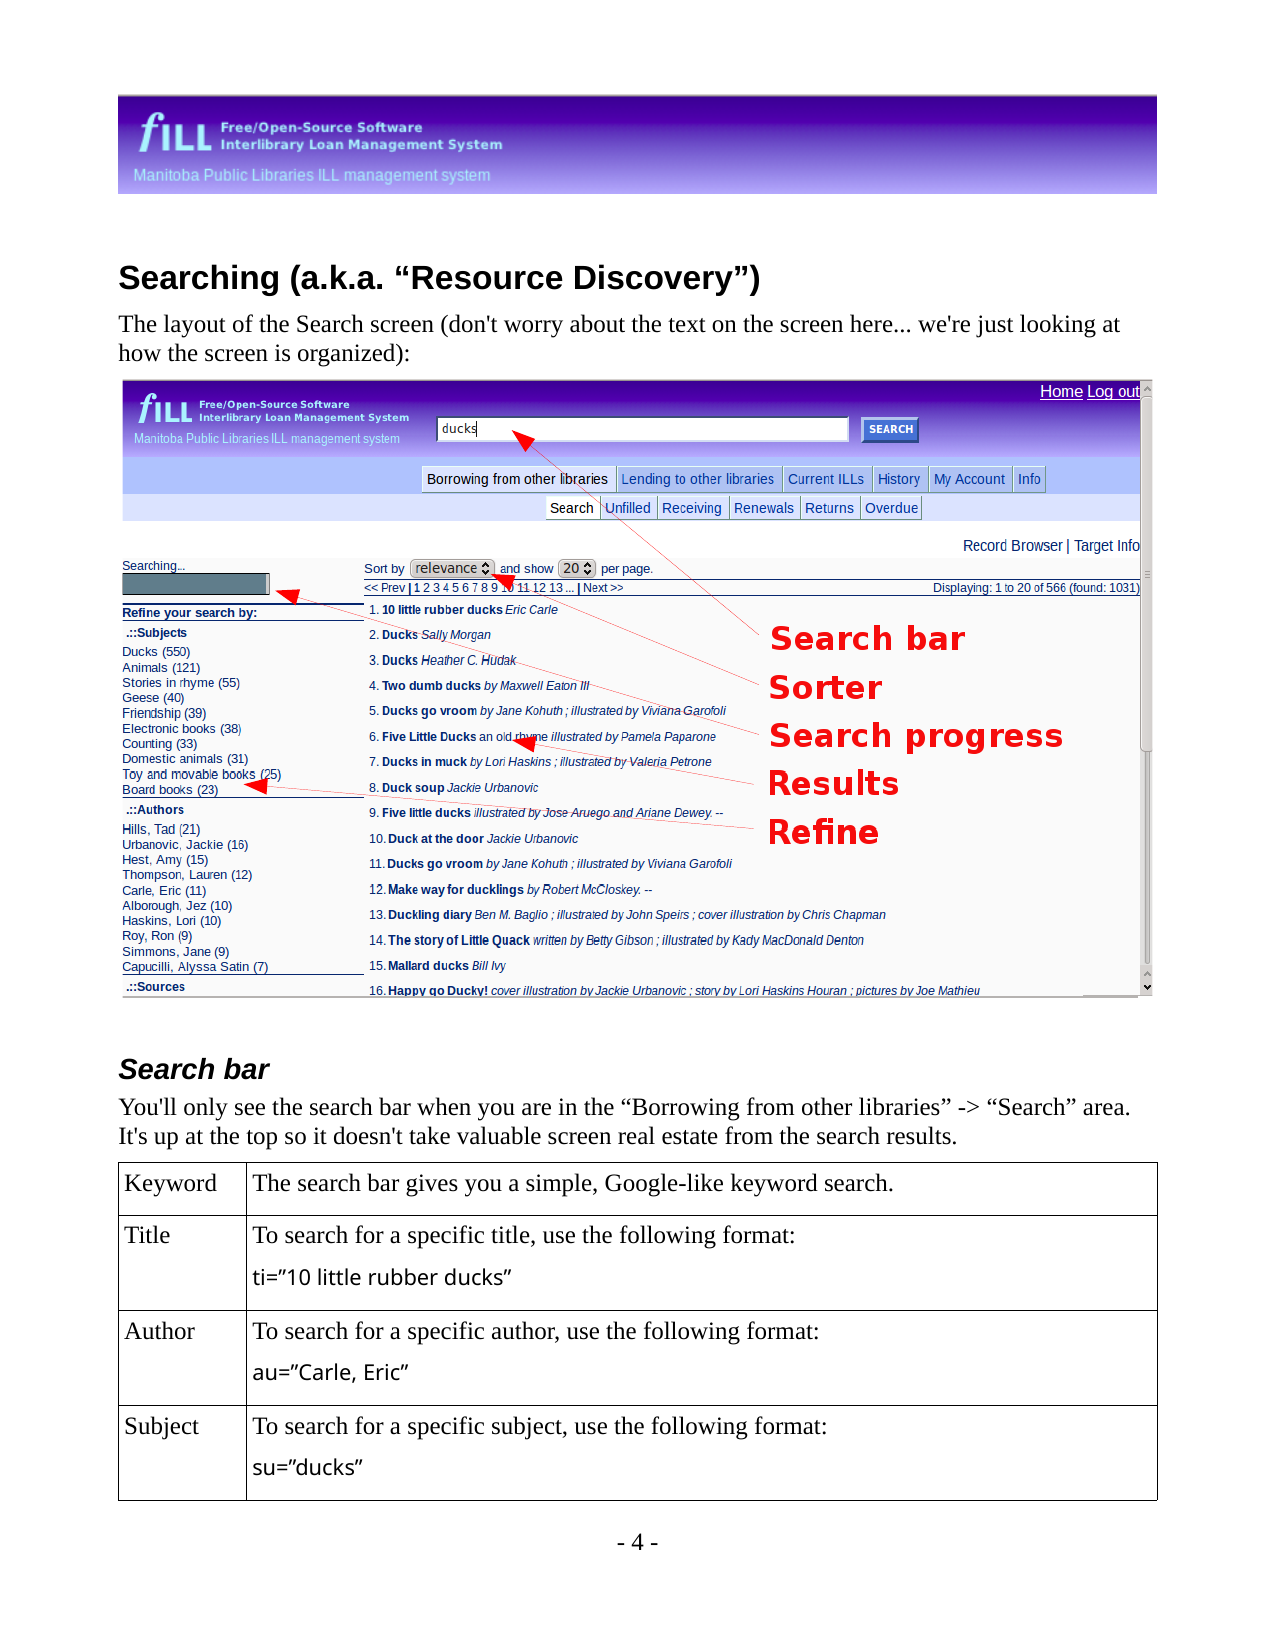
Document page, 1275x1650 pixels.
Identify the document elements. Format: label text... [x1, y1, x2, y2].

subtitle Searching (a.k.a. “Resource Discovery”) [118, 258, 1157, 297]
table_cell To search for a specific title, use the following format: ti=”10 little rubber ducks” [247, 1216, 1157, 1310]
picture [118, 94, 1157, 194]
table_header The search bar gives you a simple, Google-like keyword search. [247, 1163, 1157, 1215]
table_cell Title [119, 1216, 246, 1310]
subtitle The layout of the Search screen (don't worry about the text on the screen here... we're just looking at how the screen is organized): [118, 309, 1157, 367]
table_cell Author [119, 1311, 246, 1405]
table_cell To search for a specific subject, use the following format: su=”ducks” [247, 1406, 1157, 1500]
table_cell Subject [119, 1406, 246, 1500]
table_cell To search for a specific author, use the following format: au=”Carle, Eric” [247, 1311, 1157, 1405]
subtitle Search bar [118, 1052, 1157, 1086]
text You'll only see the search bar when you are in the “Borrowing from other libraries” -> “Search” area. It's up at the top so it doesn't take valuable screen real estate from the search results. [118, 1092, 1157, 1149]
table_header Keyword [119, 1163, 246, 1215]
